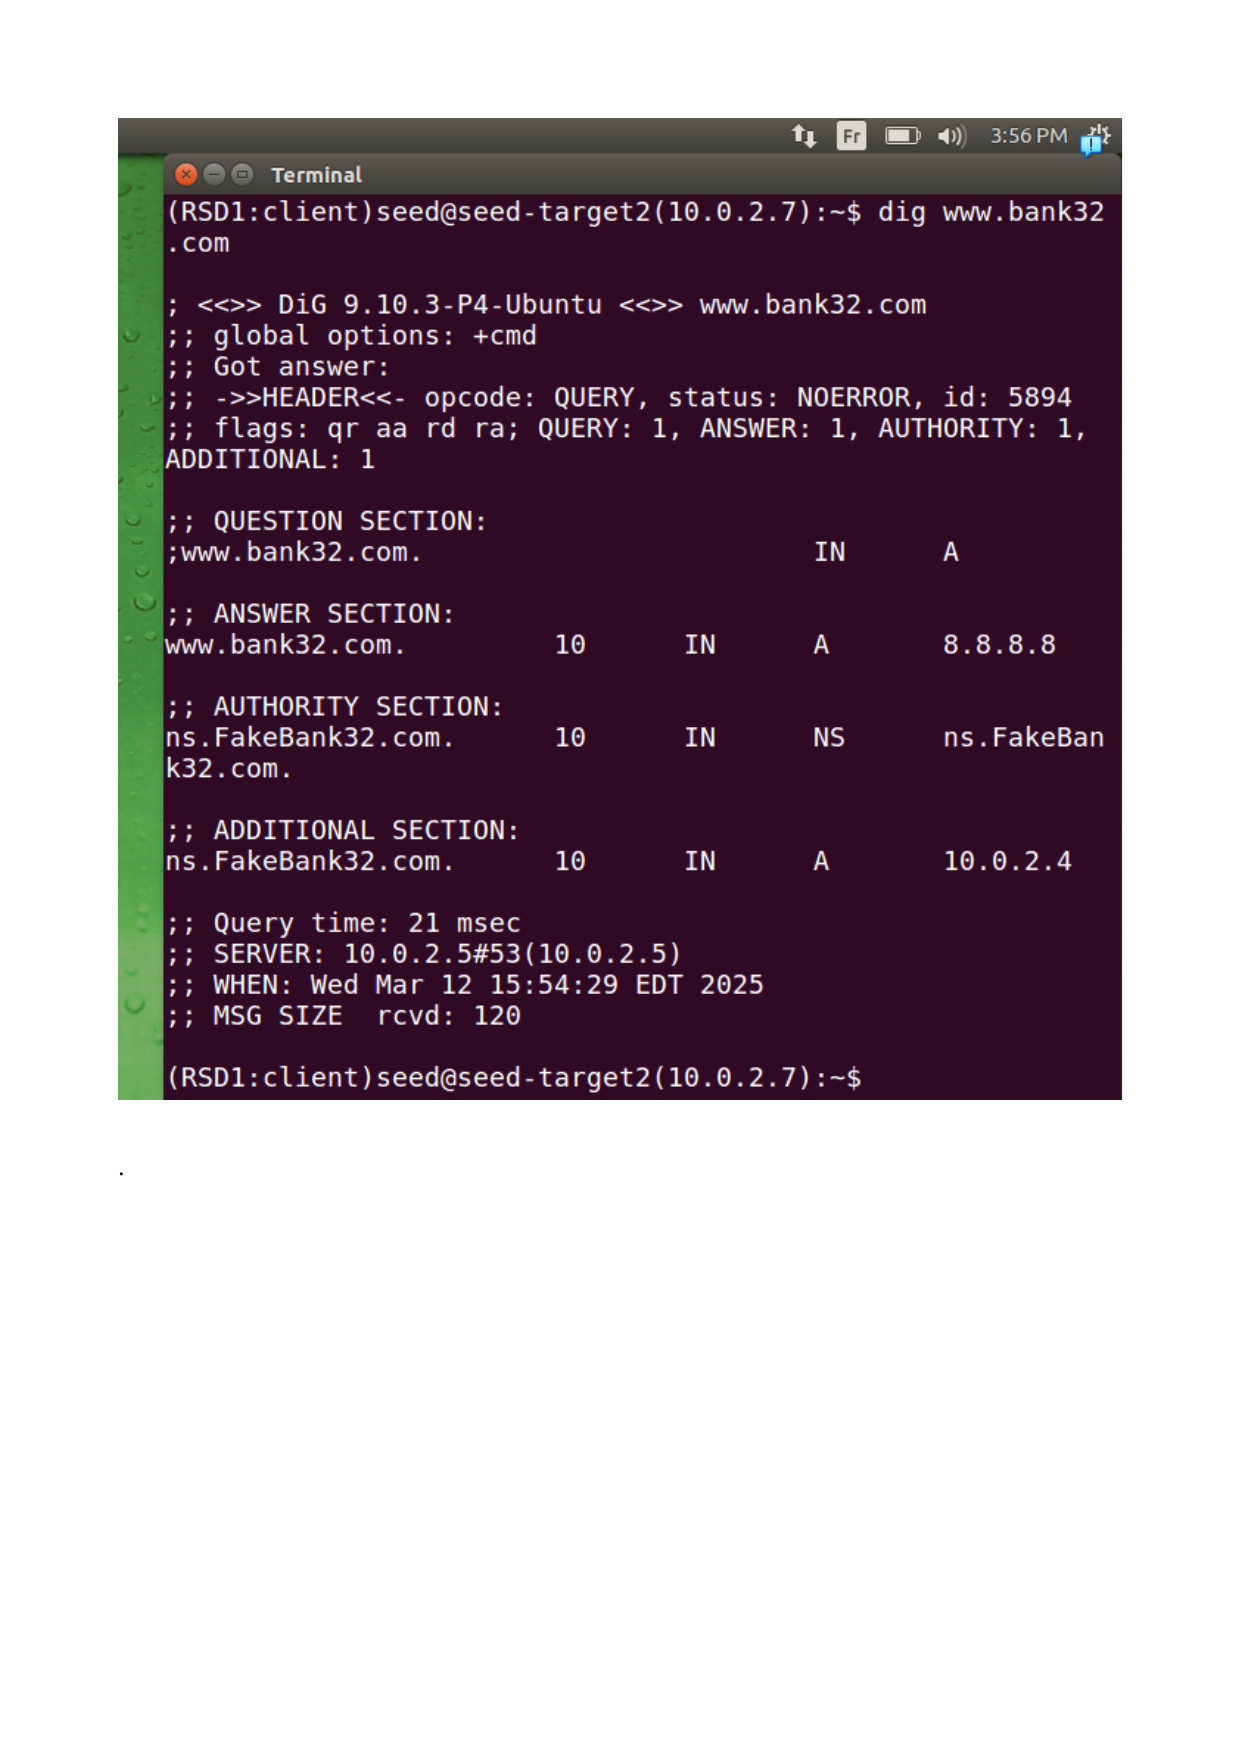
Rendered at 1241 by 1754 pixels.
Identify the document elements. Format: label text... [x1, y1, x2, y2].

picture [118, 118, 1123, 1100]
text . [118, 1152, 1122, 1181]
